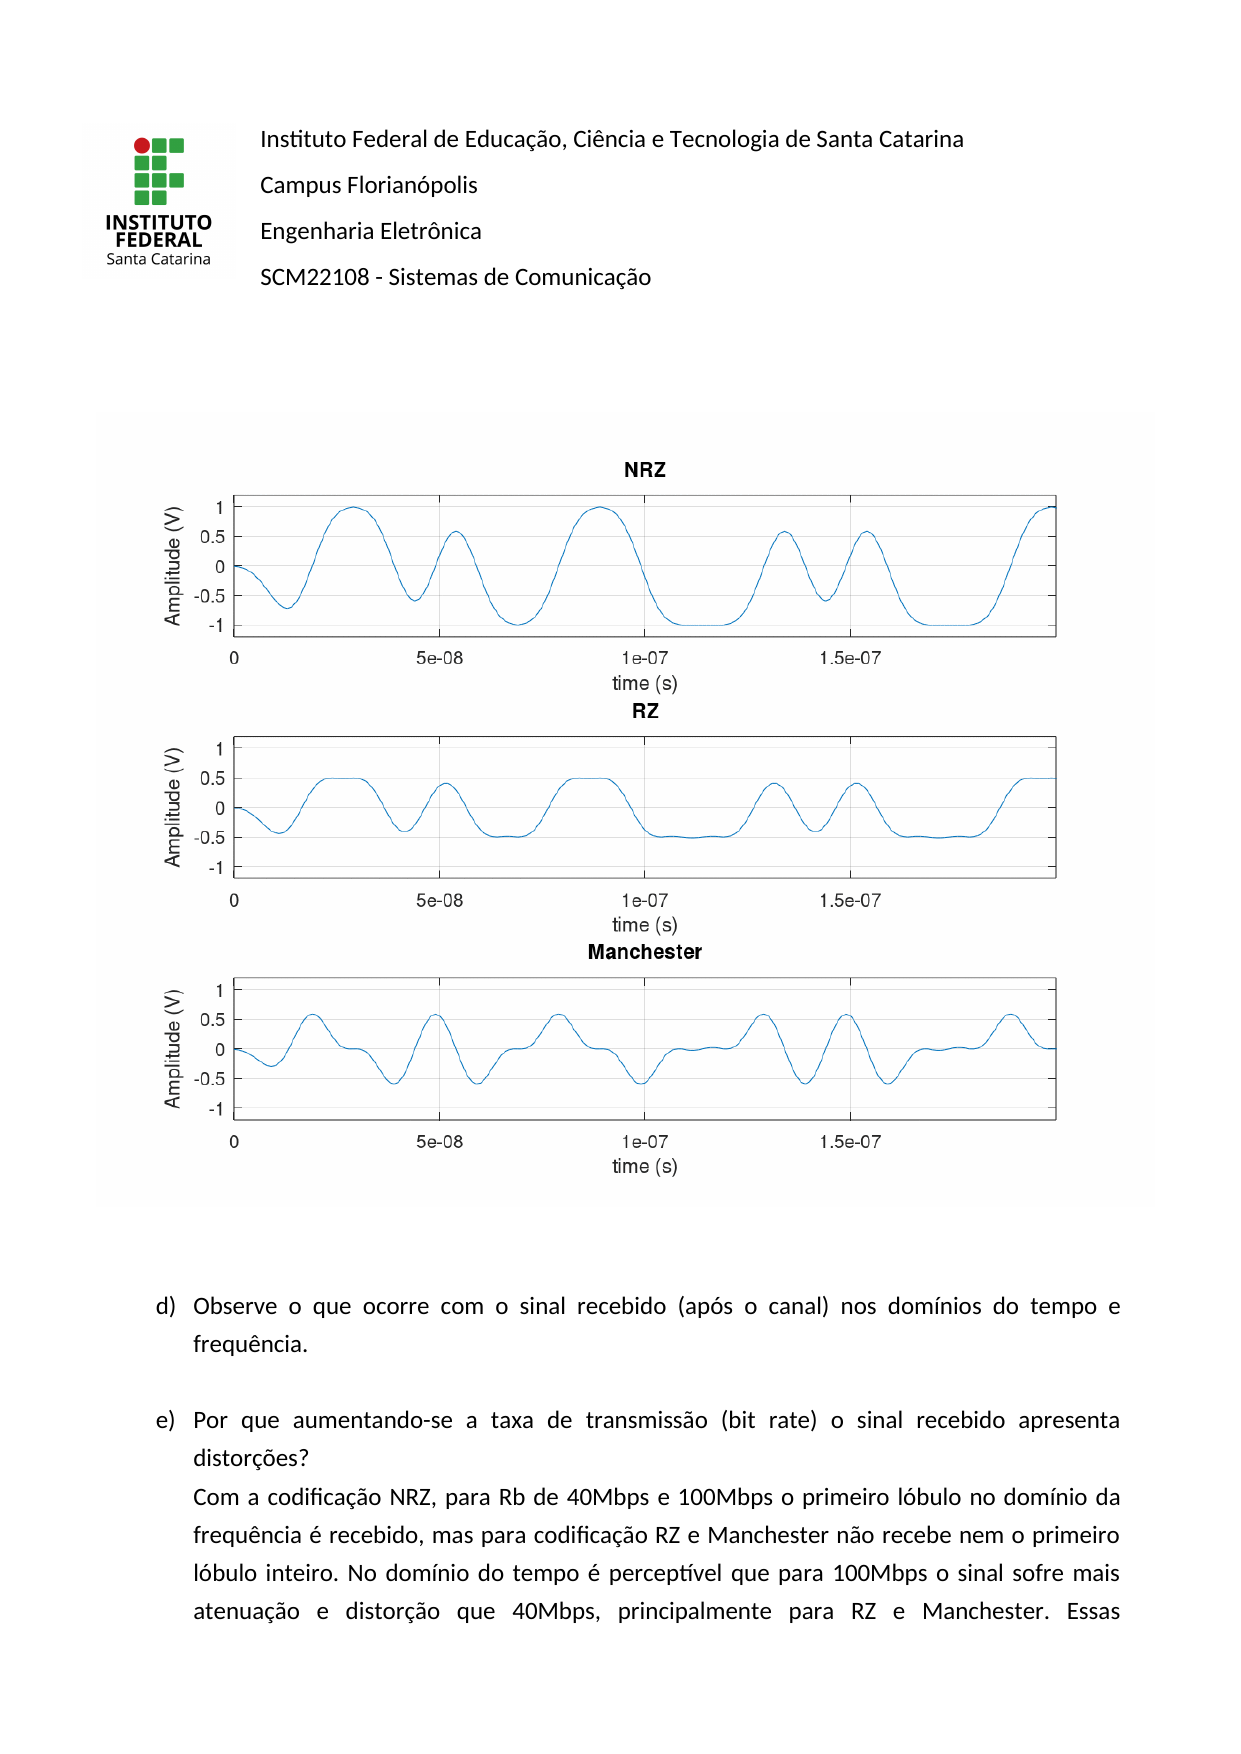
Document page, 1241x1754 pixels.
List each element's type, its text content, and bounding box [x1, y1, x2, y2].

picture [81, 123, 237, 279]
text Com a codificação NRZ, para Rb de 40Mbps e 100Mbps o primeiro lóbulo no domínio da frequência é recebido, mas para codificação RZ e Manchester não recebe nem o primeiro lóbulo inteiro. No domínio do tempo é perceptível que para 100Mbps o sinal sofre mais atenuação e distorção que 40Mbps, principalmente para RZ e Manchester. Essas [193, 1481, 1122, 1626]
list Observe o que ocorre com o sinal recebido (após o canal) nos domínios do tempo e frequência. [156, 1290, 1122, 1359]
list Por que aumentando-se a taxa de transmissão (bit rate) o sinal recebido apresenta distorções? [156, 1404, 1122, 1473]
picture [96, 412, 1155, 1207]
